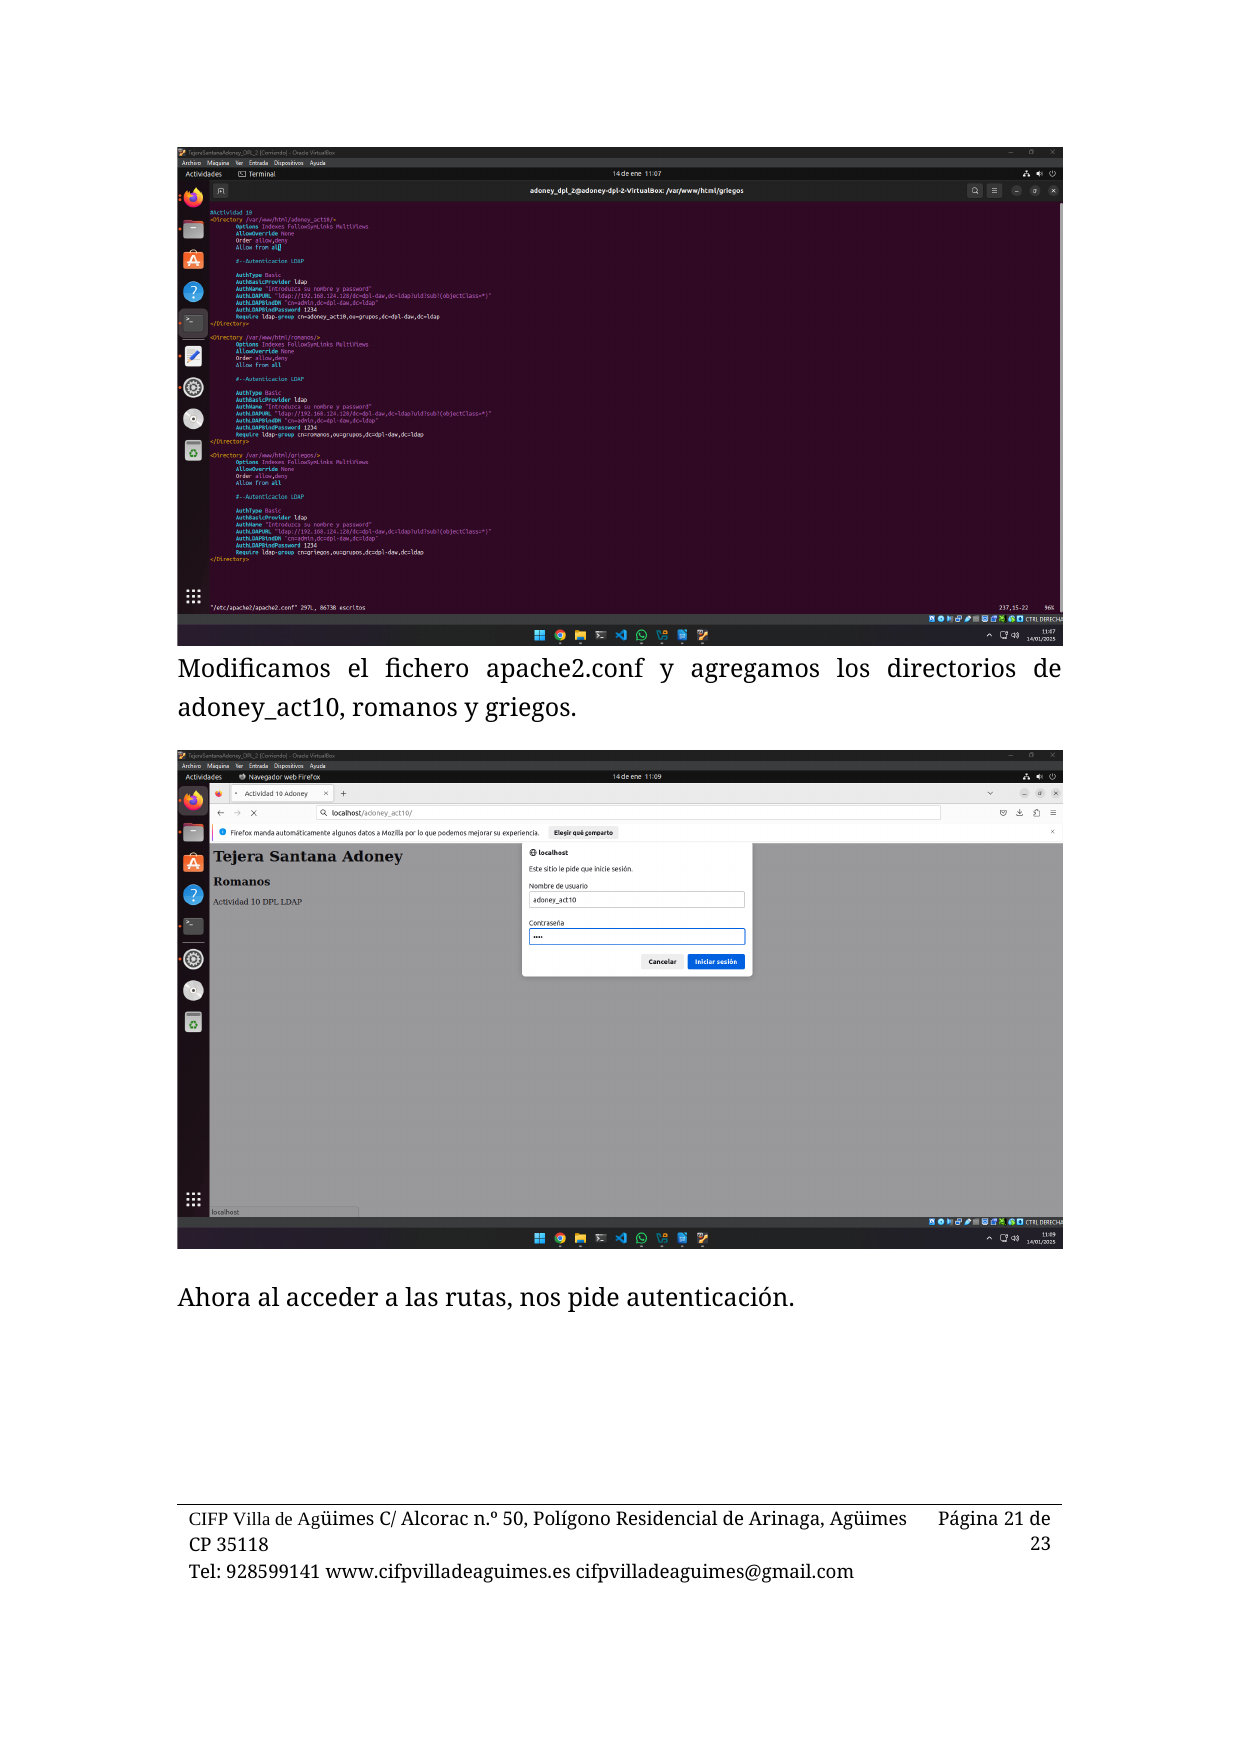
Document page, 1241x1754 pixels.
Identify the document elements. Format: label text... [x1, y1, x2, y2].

picture [177, 750, 1063, 1249]
text Ahora al acceder a las rutas, nos pide autenticación. [177, 1249, 1063, 1313]
text Modificamos el fichero apache2.conf y agregamos los directorios de adoney_act10, romanos y griegos. [177, 646, 1063, 724]
picture [177, 147, 1063, 646]
